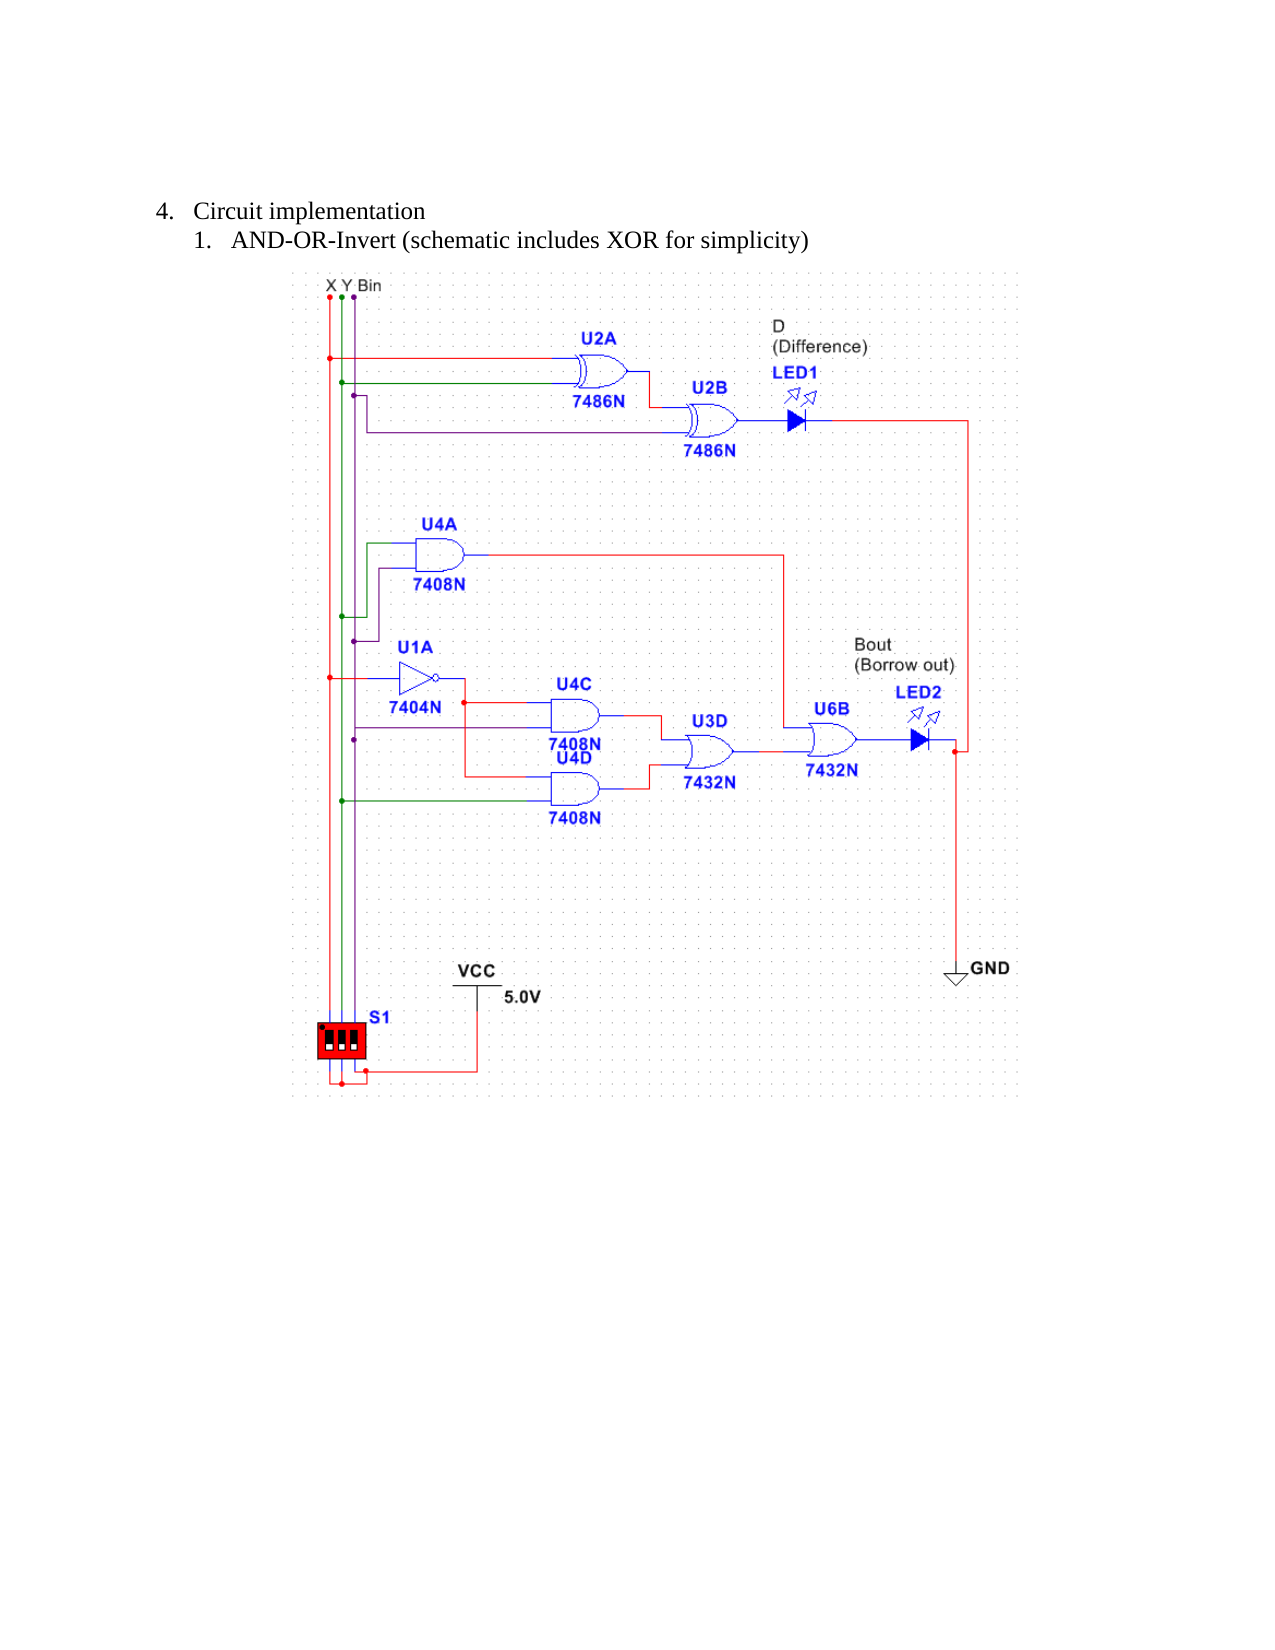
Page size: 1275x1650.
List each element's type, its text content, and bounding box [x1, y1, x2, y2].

list Circuit implementation [156, 196, 1157, 225]
picture [289, 266, 1022, 1101]
list AND-OR-Invert (schematic includes XOR for simplicity) [193, 225, 1157, 253]
